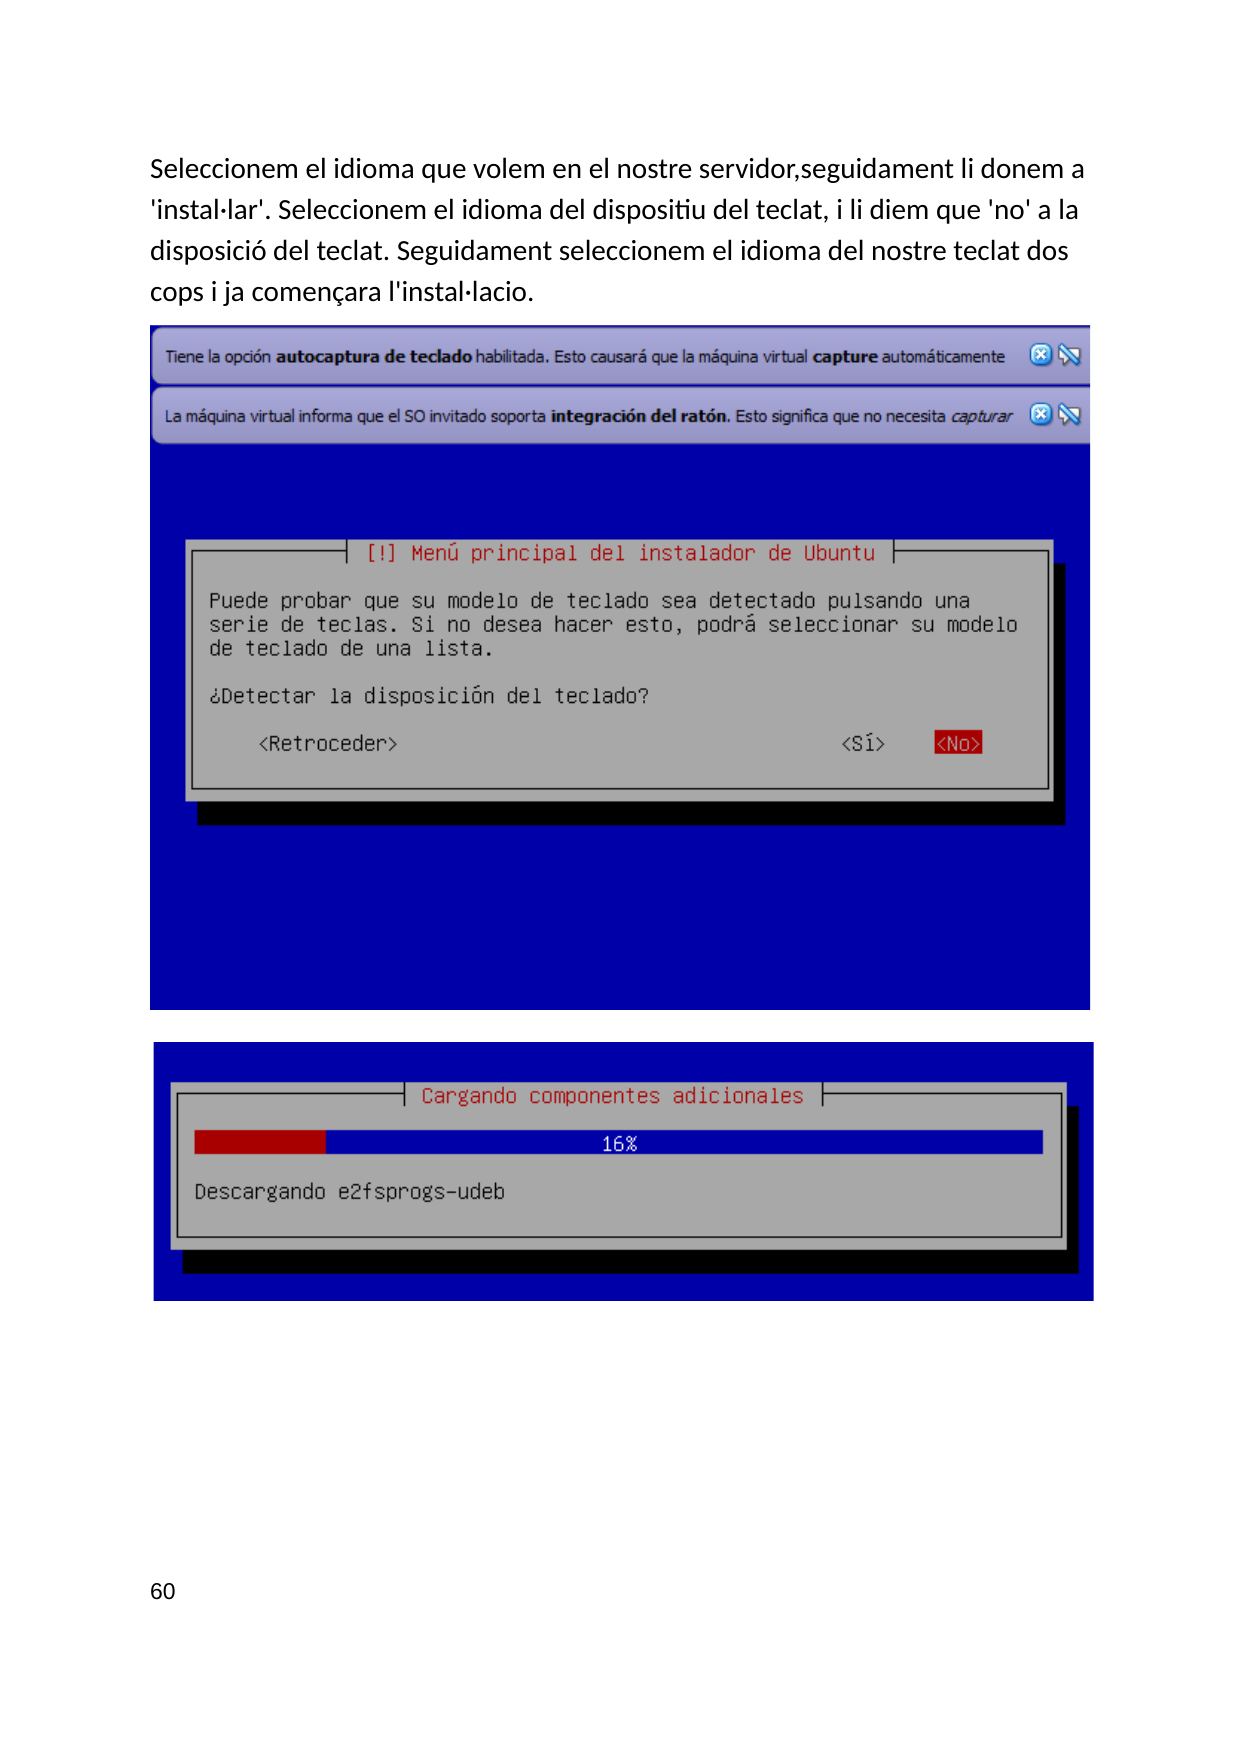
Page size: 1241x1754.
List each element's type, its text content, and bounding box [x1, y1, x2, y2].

picture [153, 1042, 1094, 1301]
picture [150, 325, 1091, 1010]
text Seleccionem el idioma que volem en el nostre servidor,seguidament li donem a 'instal·lar'. Seleccionem el idioma del dispositiu del teclat, i li diem que 'no' a la disposició del teclat. Seguidament seleccionem el idioma del nostre teclat dos cops i ja començara l'instal·lacio. [150, 150, 1090, 308]
